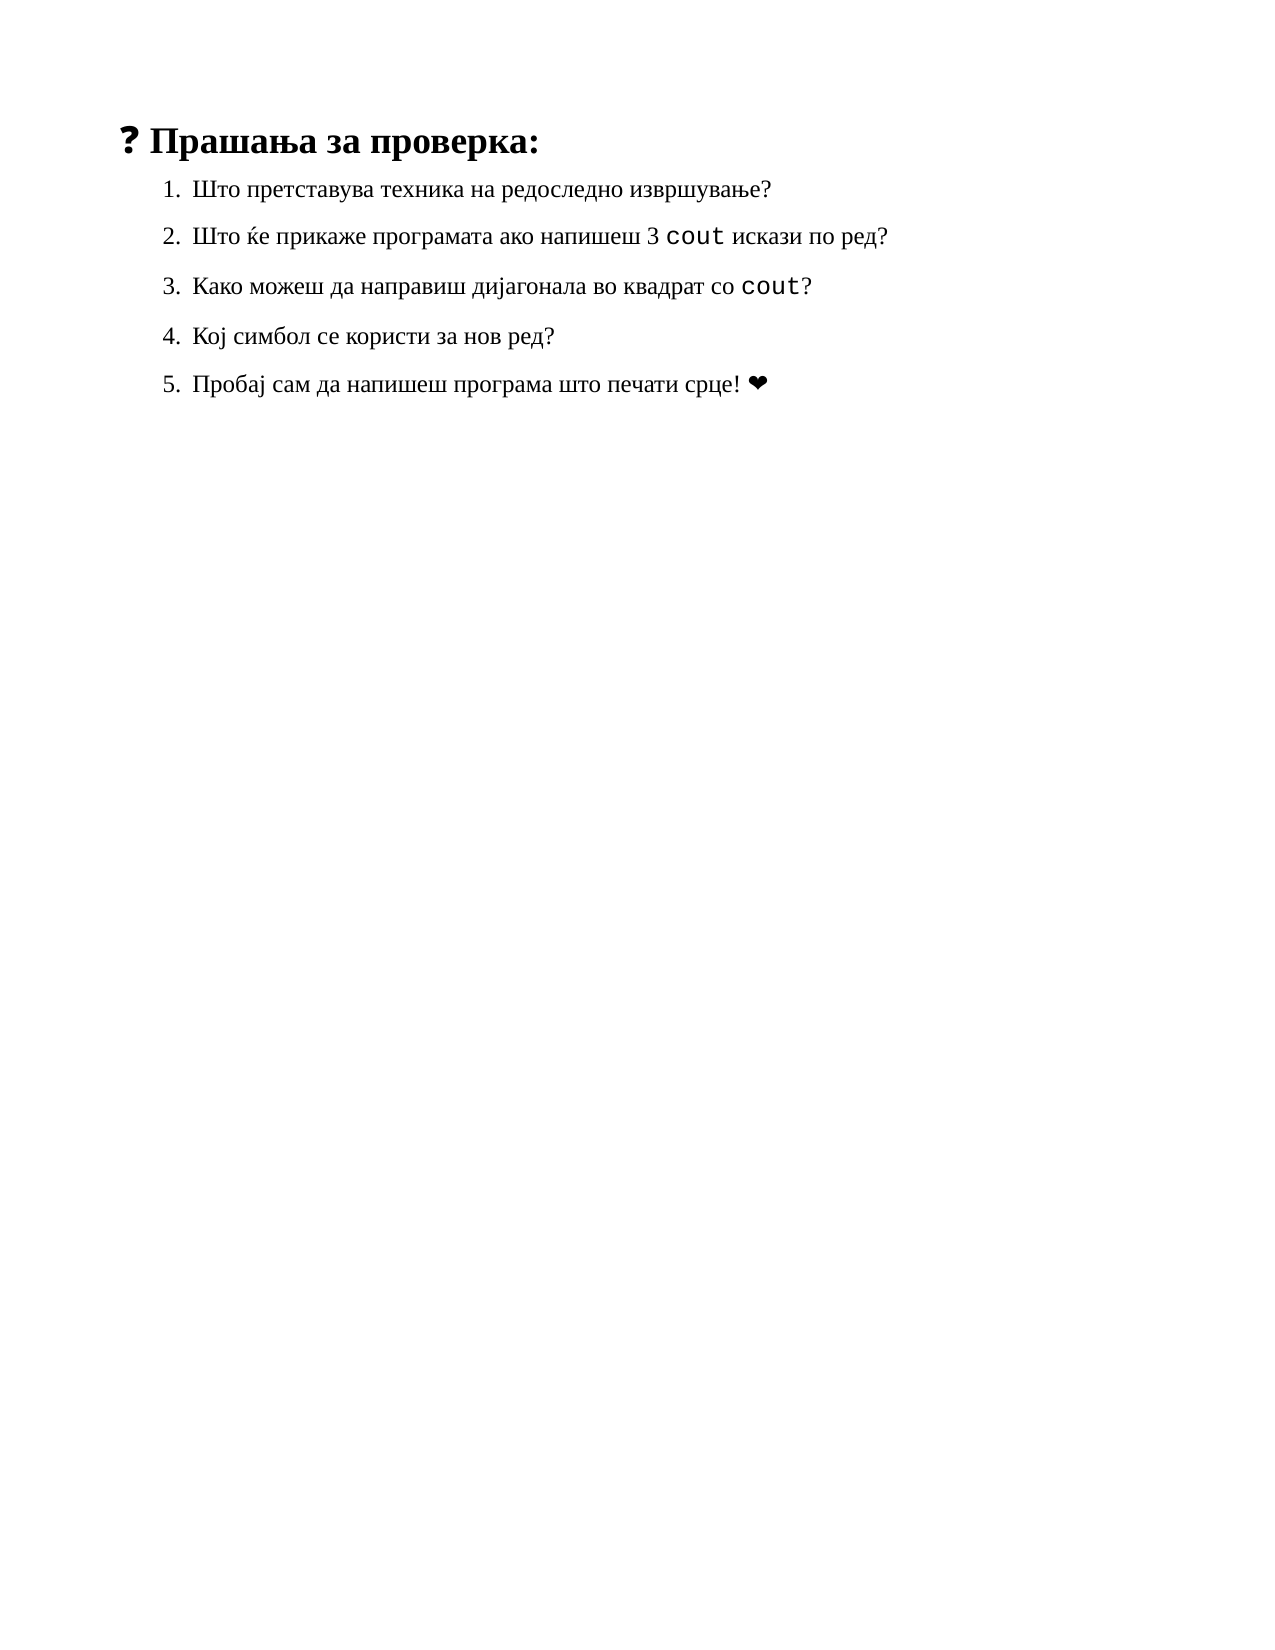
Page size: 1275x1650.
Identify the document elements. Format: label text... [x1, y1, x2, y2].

subtitle ❓ Прашања за проверка: [118, 118, 1157, 161]
list Што претставува техника на редоследно извршување? [162, 174, 1157, 202]
list Што ќе прикаже програмата ако напишеш 3 cout искази по ред? [162, 221, 1157, 252]
list Како можеш да направиш дијагонала во квадрат со cout? [162, 271, 1157, 302]
list Кој симбол се користи за нов ред? [162, 321, 1157, 350]
list Пробај сам да напишеш програма што печати срце! ❤️ [162, 369, 1157, 398]
